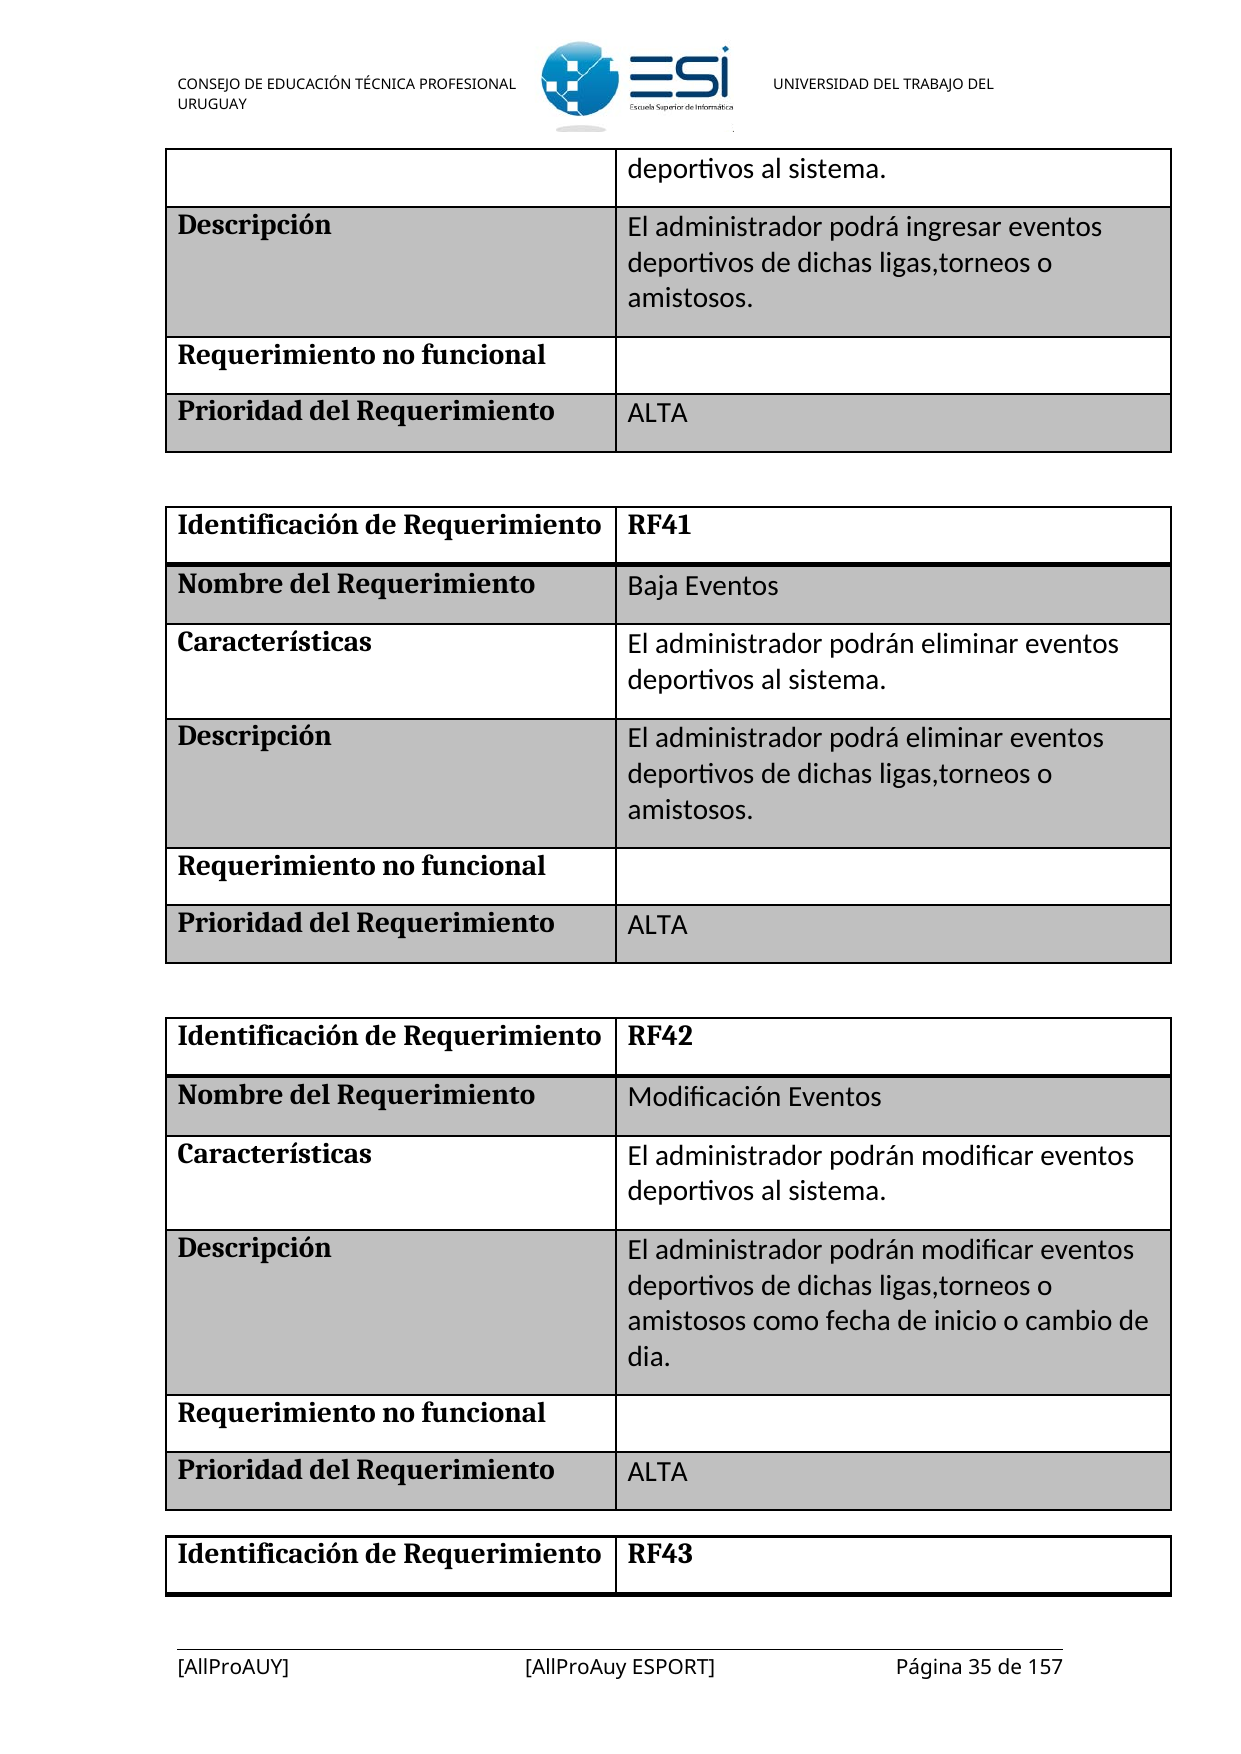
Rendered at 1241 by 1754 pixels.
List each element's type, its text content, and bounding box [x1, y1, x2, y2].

table_header Identificación de Requerimiento [167, 1538, 615, 1592]
table_cell [617, 338, 1170, 392]
table_cell Nombre del Requerimiento [167, 1078, 615, 1135]
table_cell Características [167, 1137, 615, 1229]
table_header RF42 [617, 1019, 1170, 1073]
table_cell El administrador podrá eliminar eventos deportivos de dichas ligas,torneos o amistosos. [617, 720, 1170, 847]
table_cell Baja Eventos [617, 567, 1170, 623]
table_cell Descripción [167, 720, 615, 847]
table_cell Descripción [167, 208, 615, 336]
table_cell Prioridad del Requerimiento [167, 395, 615, 451]
table_header Identificación de Requerimiento [167, 508, 615, 562]
table_cell El administrador podrá ingresar eventos deportivos de dichas ligas,torneos o amistosos. [617, 208, 1170, 336]
table_cell [167, 150, 615, 206]
table_cell Características [167, 625, 615, 717]
table_header Identificación de Requerimiento [167, 1019, 615, 1073]
table_cell deportivos al sistema. [617, 150, 1170, 206]
table_cell [617, 849, 1170, 904]
table_cell Requerimiento no funcional [167, 1396, 615, 1451]
table_cell Requerimiento no funcional [167, 849, 615, 904]
table_header RF41 [617, 508, 1170, 562]
table_cell El administrador podrán modificar eventos deportivos al sistema. [617, 1137, 1170, 1229]
table_cell El administrador podrán modificar eventos deportivos de dichas ligas,torneos o amistosos como fecha de inicio o cambio de dia. [617, 1231, 1170, 1394]
table_cell Requerimiento no funcional [167, 338, 615, 392]
table_cell ALTA [617, 1453, 1170, 1509]
table_cell [617, 1396, 1170, 1451]
table_cell Modificación Eventos [617, 1078, 1170, 1135]
picture [534, 39, 734, 132]
table_cell Descripción [167, 1231, 615, 1394]
table_cell El administrador podrán eliminar eventos deportivos al sistema. [617, 625, 1170, 717]
table_cell Prioridad del Requerimiento [167, 906, 615, 962]
table_cell ALTA [617, 906, 1170, 962]
table_header RF43 [617, 1538, 1170, 1592]
table_cell Prioridad del Requerimiento [167, 1453, 615, 1509]
table_cell Nombre del Requerimiento [167, 567, 615, 623]
table_cell ALTA [617, 395, 1170, 451]
